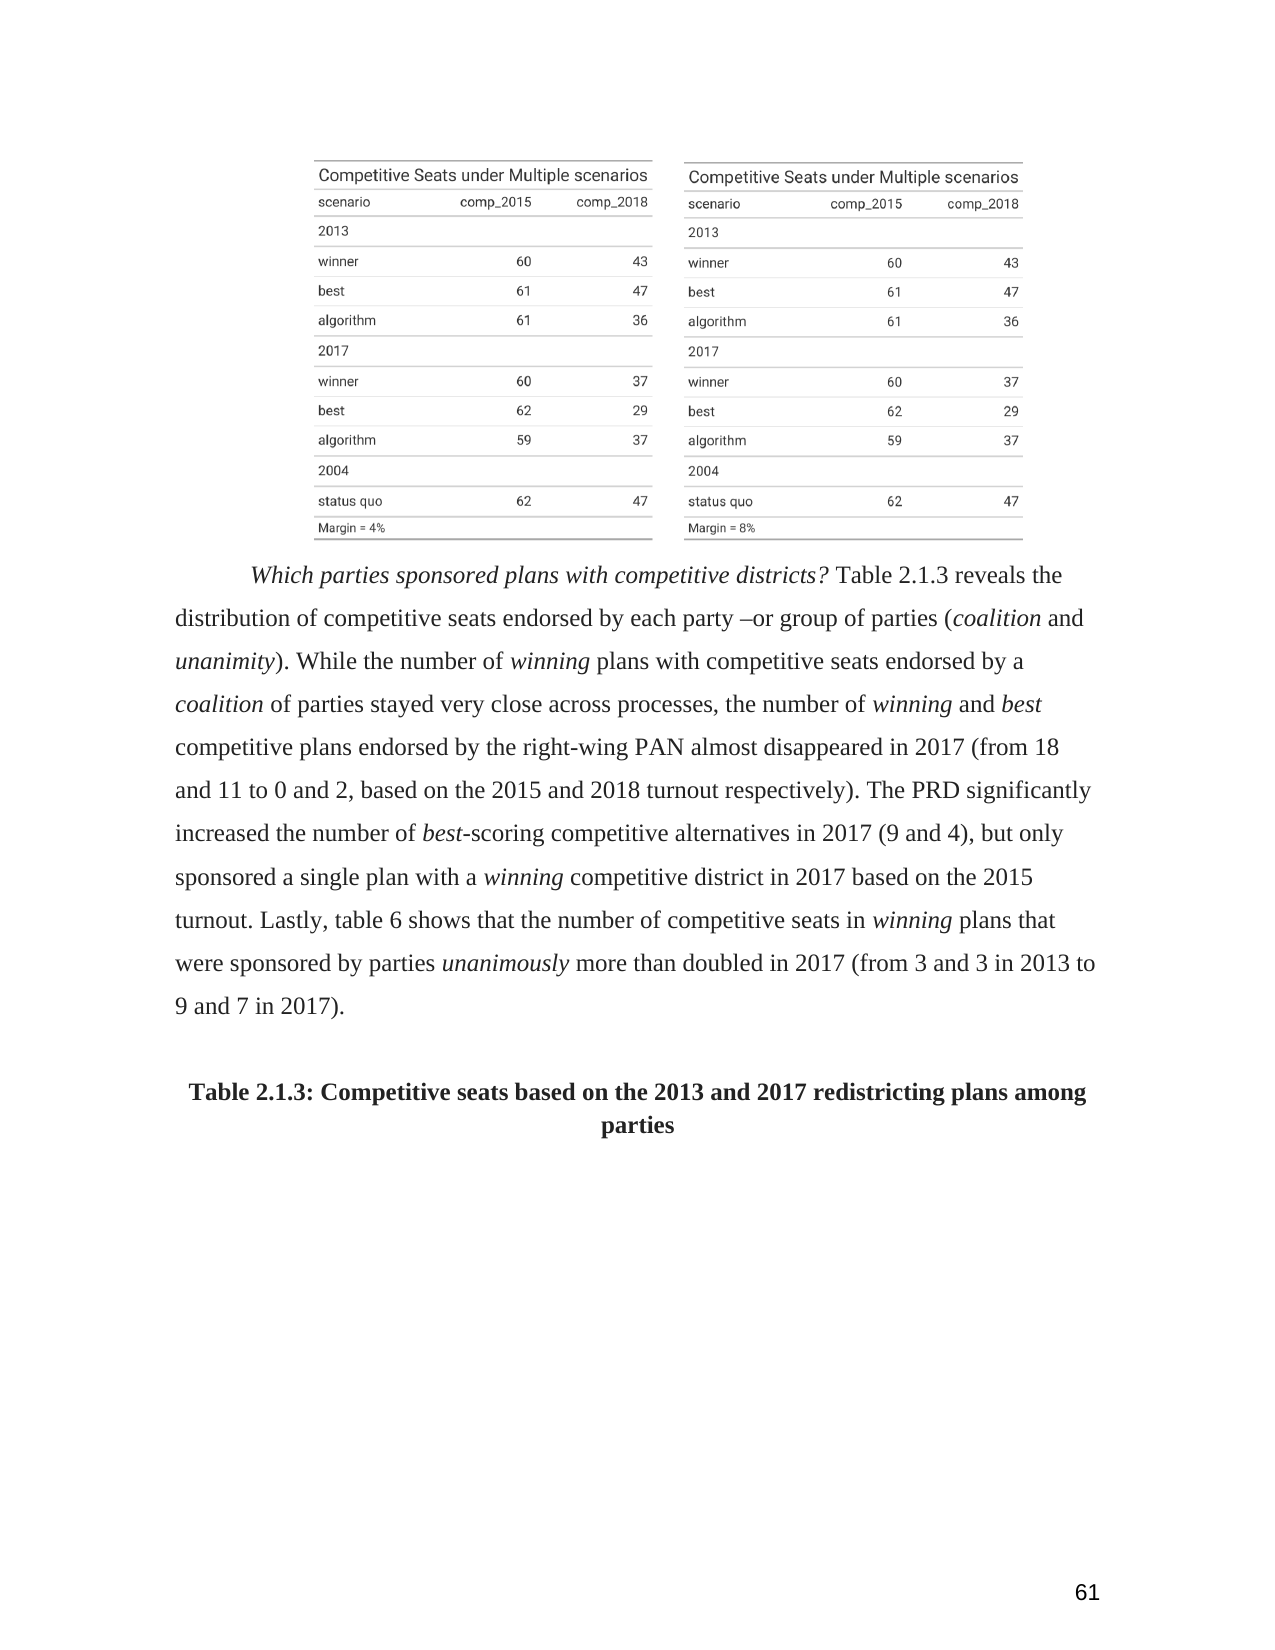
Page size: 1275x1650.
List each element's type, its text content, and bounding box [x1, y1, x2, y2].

picture [304, 147, 1046, 547]
text Table 2.1.3: Competitive seats based on the 2013 and 2017 redistricting plans among parties [175, 1077, 1100, 1139]
text Which parties sponsored plans with competitive districts? Table 2.1.3 reveals the distribution of competitive seats endorsed by each party –or group of parties (coalition and unanimity). While the number of winning plans with competitive seats endorsed by a coalition of parties stayed very close across processes, the number of winning and best competitive plans endorsed by the right-wing PAN almost disappeared in 2017 (from 18 and 11 to 0 and 2, based on the 2015 and 2018 turnout respectively). The PRD significantly increased the number of best-scoring competitive alternatives in 2017 (9 and 4), but only sponsored a single plan with a winning competitive district in 2017 based on the 2015 turnout. Lastly, table 6 shows that the number of competitive seats in winning plans that were sponsored by parties unanimously more than doubled in 2017 (from 3 and 3 in 2013 to 9 and 7 in 2017). [175, 560, 1100, 1020]
